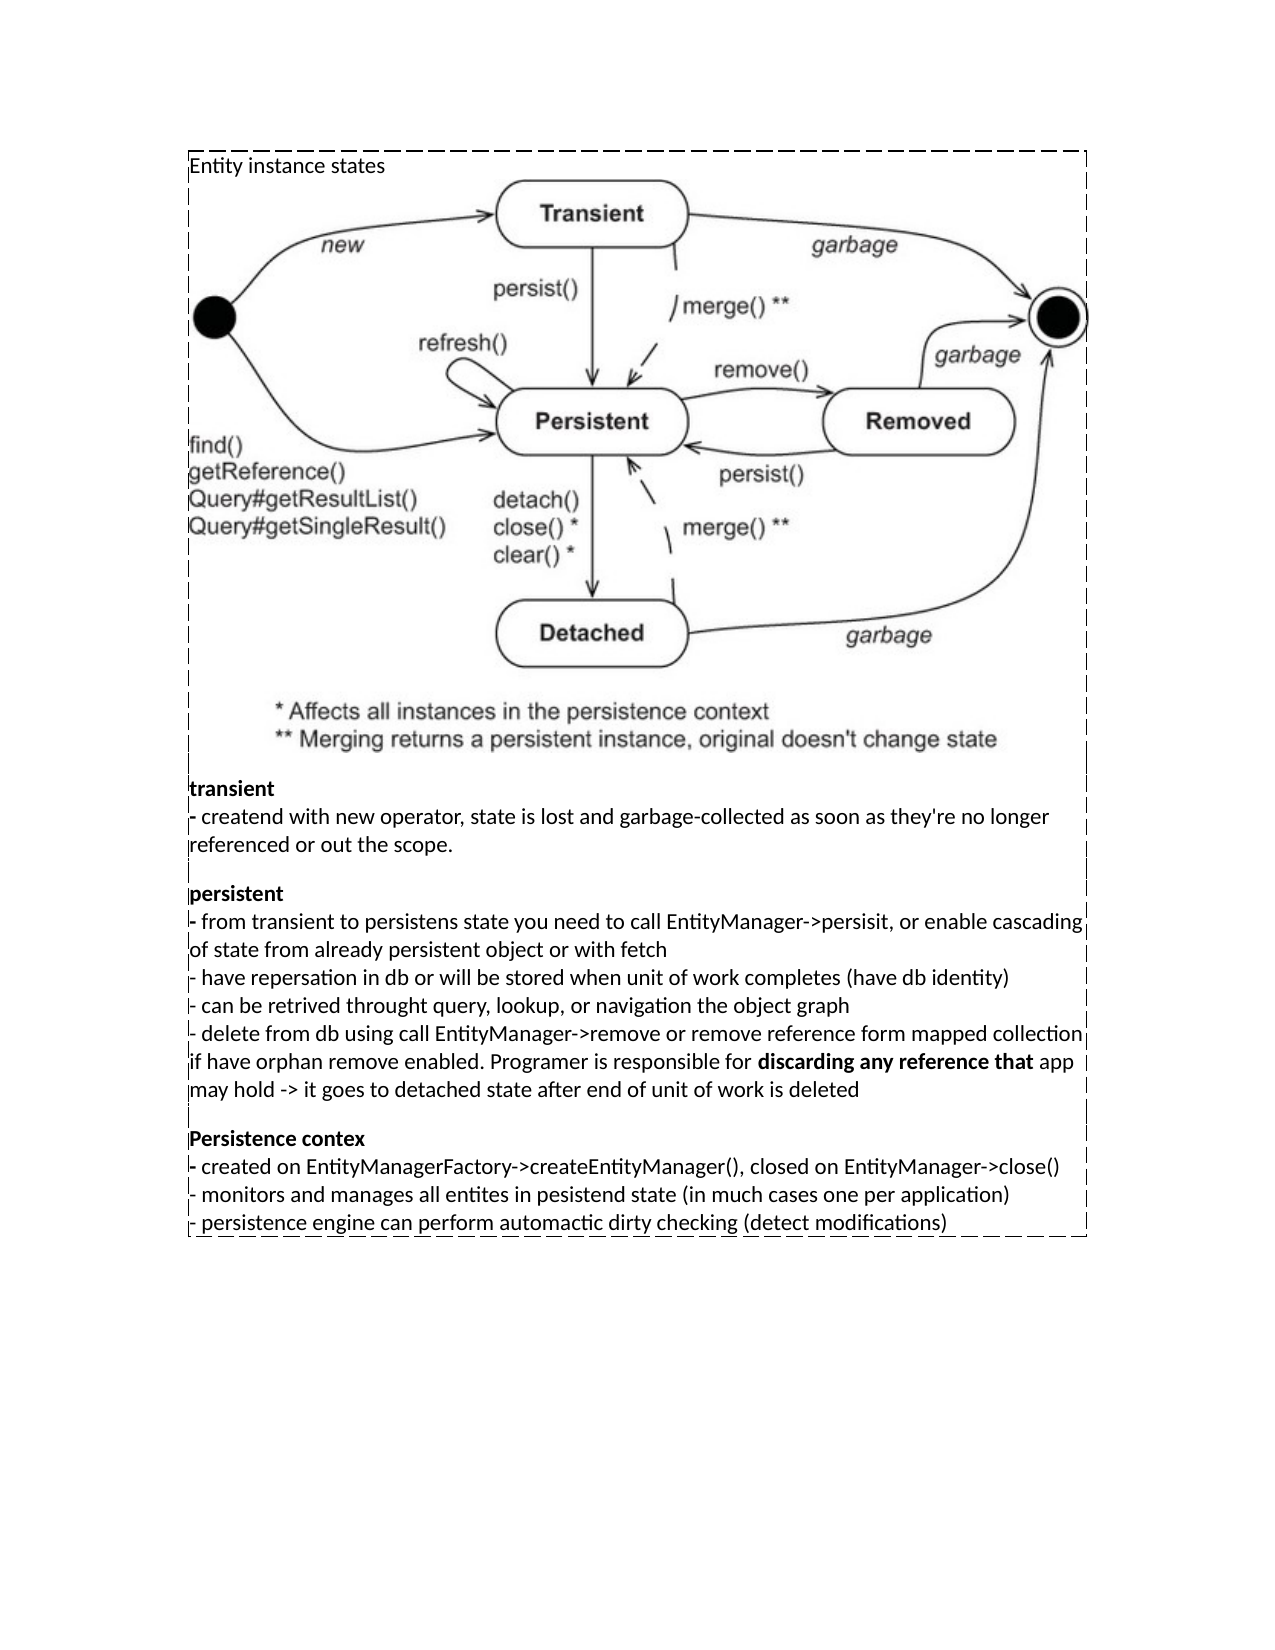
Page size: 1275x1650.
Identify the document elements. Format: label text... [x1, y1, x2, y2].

text Persistence contex - created on EntityManagerFactory->createEntityManager(), closed on EntityManager->close() - monitors and manages all entites in pesistend state (in much cases one per application) - persistence engine can perform automactic dirty checking (detect modifications) [187, 1122, 1087, 1237]
text Entity instance states [187, 150, 1087, 753]
text transient - creatend with new operator, state is lost and garbage-collected as soon as they're no longer referenced or out the scope. [187, 772, 1087, 858]
text persistent - from transient to persistens state you need to call EntityManager->persisit, or enable cascading of state from already persistent object or with fetch - have repersation in db or will be stored when unit of work completes (have db identity) - can be retrived throught query, lookup, or navigation the object graph - delete from db using call EntityManager->remove or remove reference form mapped collection if have orphan remove enabled. Programer is responsible for discarding any reference that app may hold -> it goes to detached state after end of unit of work is deleted [187, 877, 1087, 1103]
